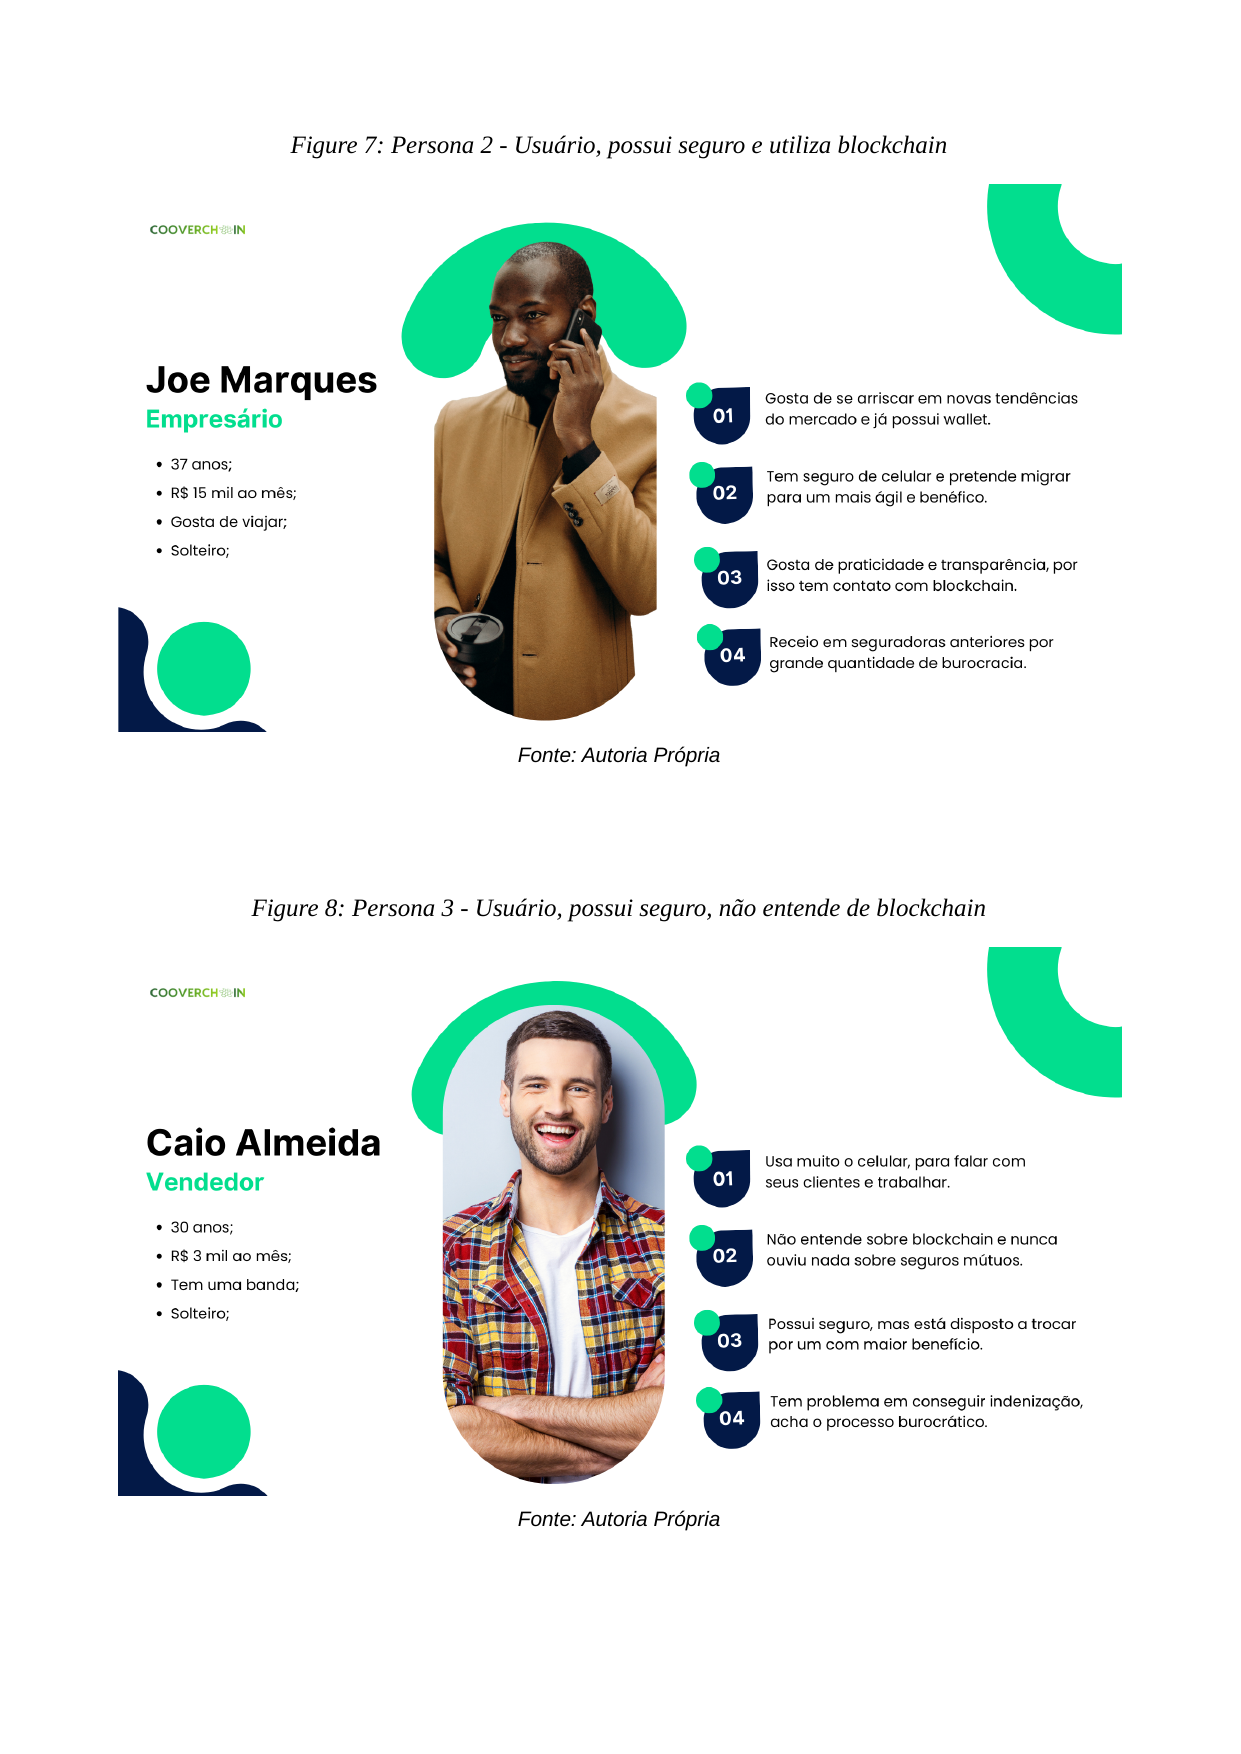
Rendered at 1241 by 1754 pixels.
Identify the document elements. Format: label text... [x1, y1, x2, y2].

text Figure 7: Persona 2 - Usuário, possui seguro e utiliza blockchain [118, 131, 1122, 159]
text [118, 877, 1122, 893]
text Figure 8: Persona 3 - Usuário, possui seguro, não entende de blockchain [118, 893, 1122, 922]
text Fonte: Autoria Própria [118, 1496, 1122, 1531]
text [118, 159, 1122, 184]
text [118, 922, 1122, 947]
text Fonte: Autoria Própria [118, 732, 1122, 767]
text [118, 118, 1122, 131]
